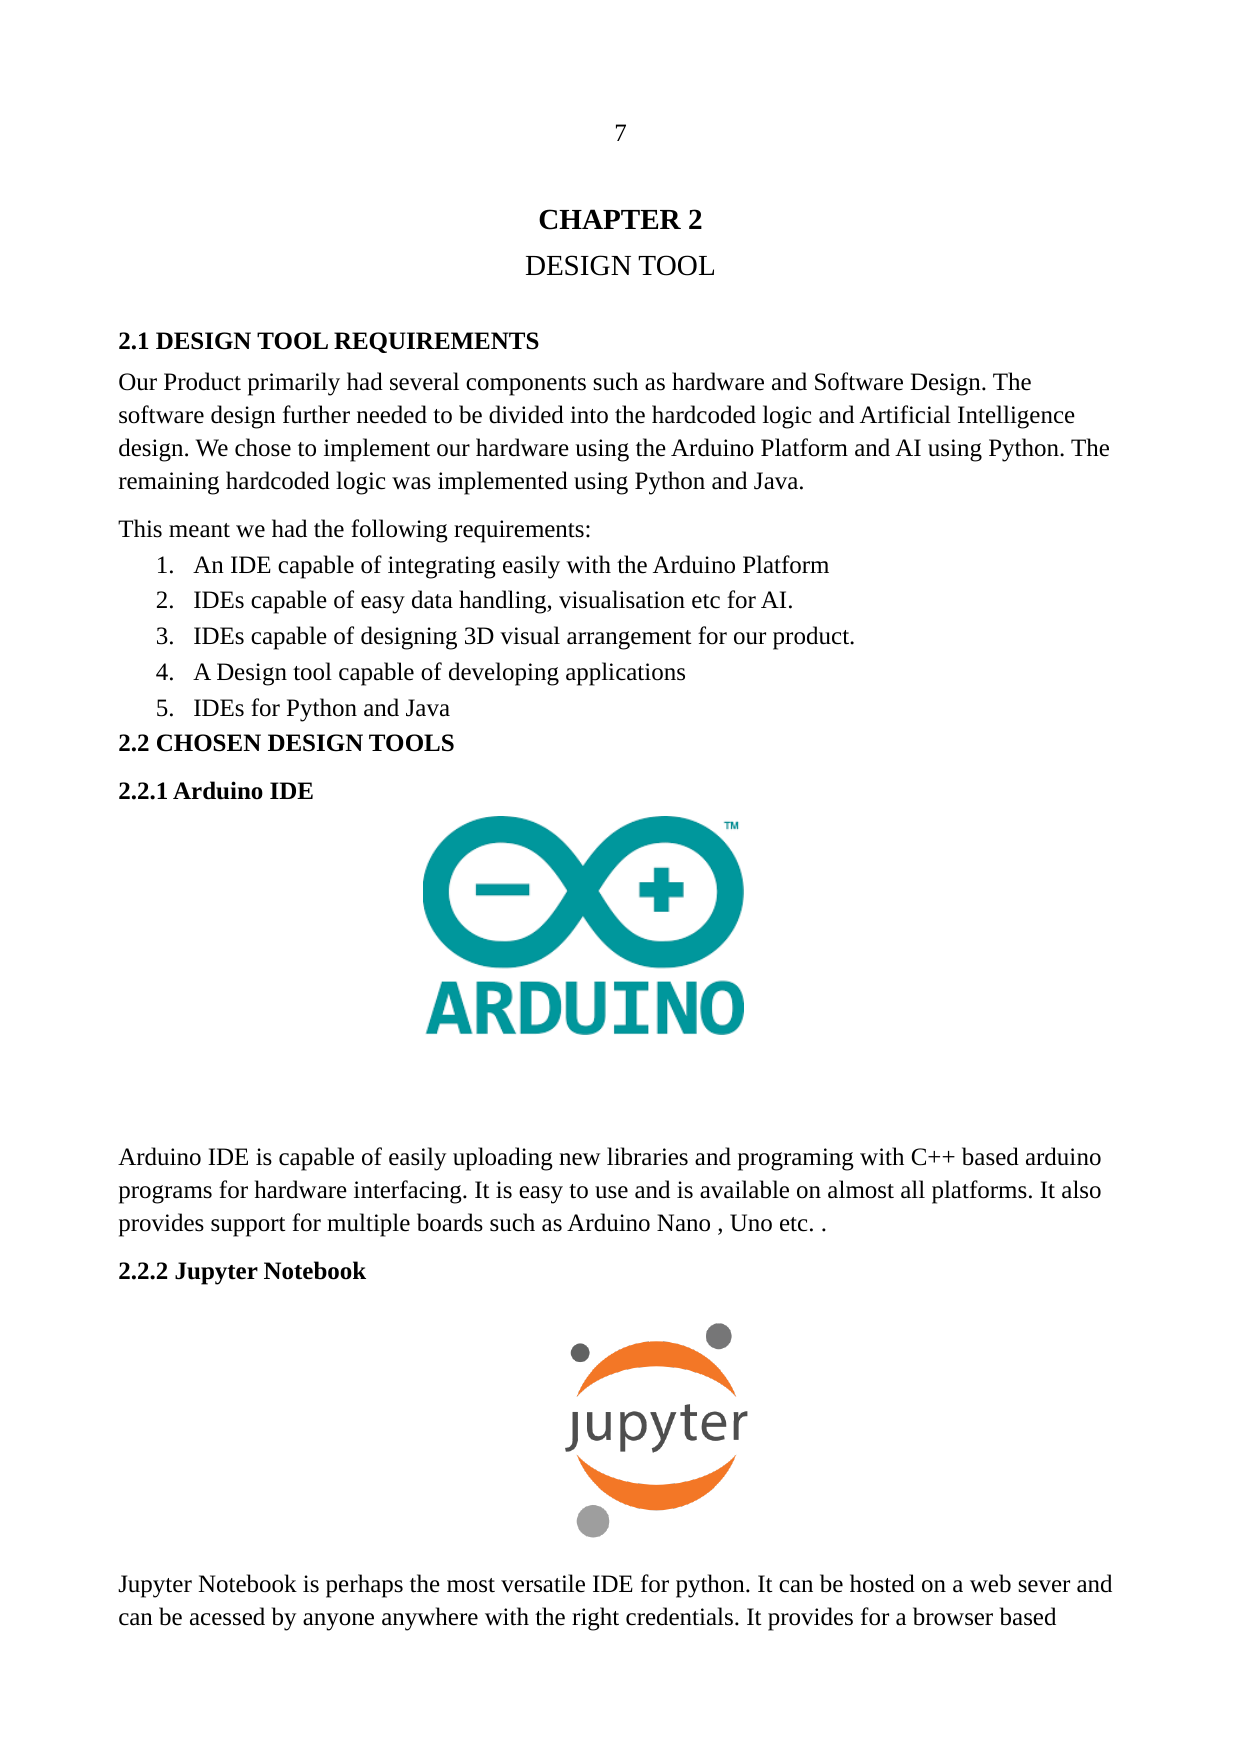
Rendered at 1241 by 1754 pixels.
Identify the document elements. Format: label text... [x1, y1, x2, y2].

list A Design tool capable of developing applications [156, 657, 1122, 686]
text Arduino IDE is capable of easily uploading new libraries and programing with C++ based arduino programs for hardware interfacing. It is easy to use and is available on almost all platforms. It also provides support for multiple boards such as Arduino Nano , Uno etc. . [118, 1142, 1122, 1237]
text 2.2.1 Arduino IDE [118, 776, 1122, 805]
picture [423, 816, 744, 1035]
text 2.2.2 Jupyter Notebook [118, 1256, 1122, 1285]
list IDEs capable of designing 3D visual arrangement for our product. [156, 621, 1122, 650]
list IDEs capable of easy data handling, visualisation etc for AI. [156, 585, 1122, 614]
title 2.1 DESIGN TOOL REQUIREMENTS [118, 326, 1122, 355]
text This meant we had the following requirements: [118, 514, 1122, 543]
list IDEs for Python and Java [156, 693, 1122, 721]
list An IDE capable of integrating easily with the Arduino Platform [156, 550, 1122, 578]
text Jupyter Notebook is perhaps the most versatile IDE for python. It can be hosted on a web sever and can be acessed by anyone anywhere with the right credentials. It provides for a browser based [118, 1569, 1122, 1631]
text Our Product primarily had several components such as hardware and Software Design. The software design further needed to be divided into the hardcoded logic and Artificial Intelligence design. We chose to implement our hardware using the Arduino Platform and AI using Python. The remaining hardcoded logic was implemented using Python and Java. [118, 367, 1122, 495]
title CHAPTER 2 [118, 202, 1122, 235]
picture [540, 1313, 771, 1545]
text DESIGN TOOL [118, 248, 1122, 281]
text 2.2 CHOSEN DESIGN TOOLS [118, 728, 1122, 757]
